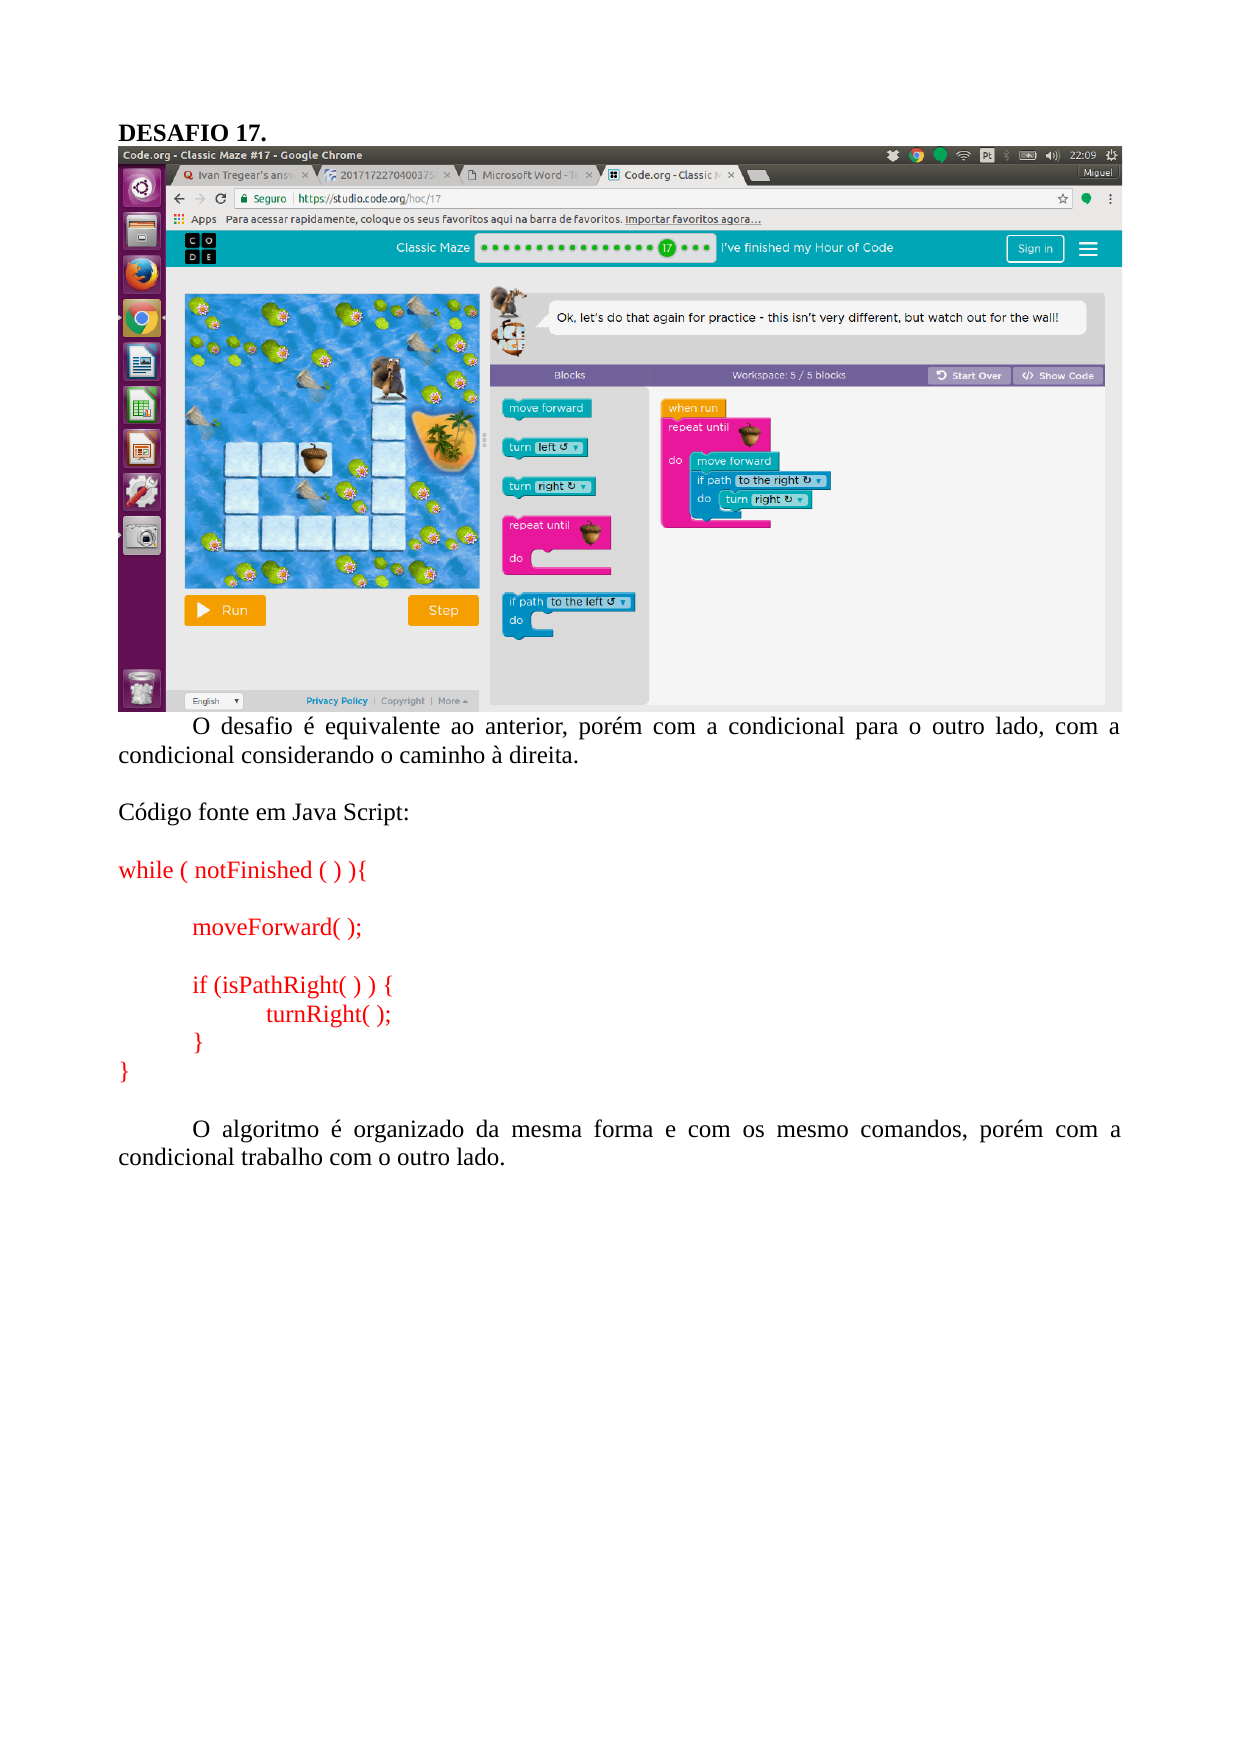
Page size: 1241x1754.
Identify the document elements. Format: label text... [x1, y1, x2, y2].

text moveForward( ); [118, 912, 1122, 941]
text O desafio é equivalente ao anterior, porém com a condicional para o outro lado, com a condicional considerando o caminho à direita. [118, 712, 1122, 769]
text } [118, 1056, 1122, 1085]
text turnRight( ); [118, 999, 1122, 1027]
text while ( notFinished ( ) ){ [118, 855, 1122, 884]
picture [118, 146, 1123, 712]
text DESAFIO 17. [118, 118, 1122, 146]
text O algoritmo é organizado da mesma forma e com os mesmo comandos, porém com a condicional trabalho com o outro lado. [118, 1114, 1122, 1171]
text Código fonte em Java Script: [118, 797, 1122, 826]
text if (isPathRight( ) ) { [118, 970, 1122, 999]
text } [118, 1027, 1122, 1056]
